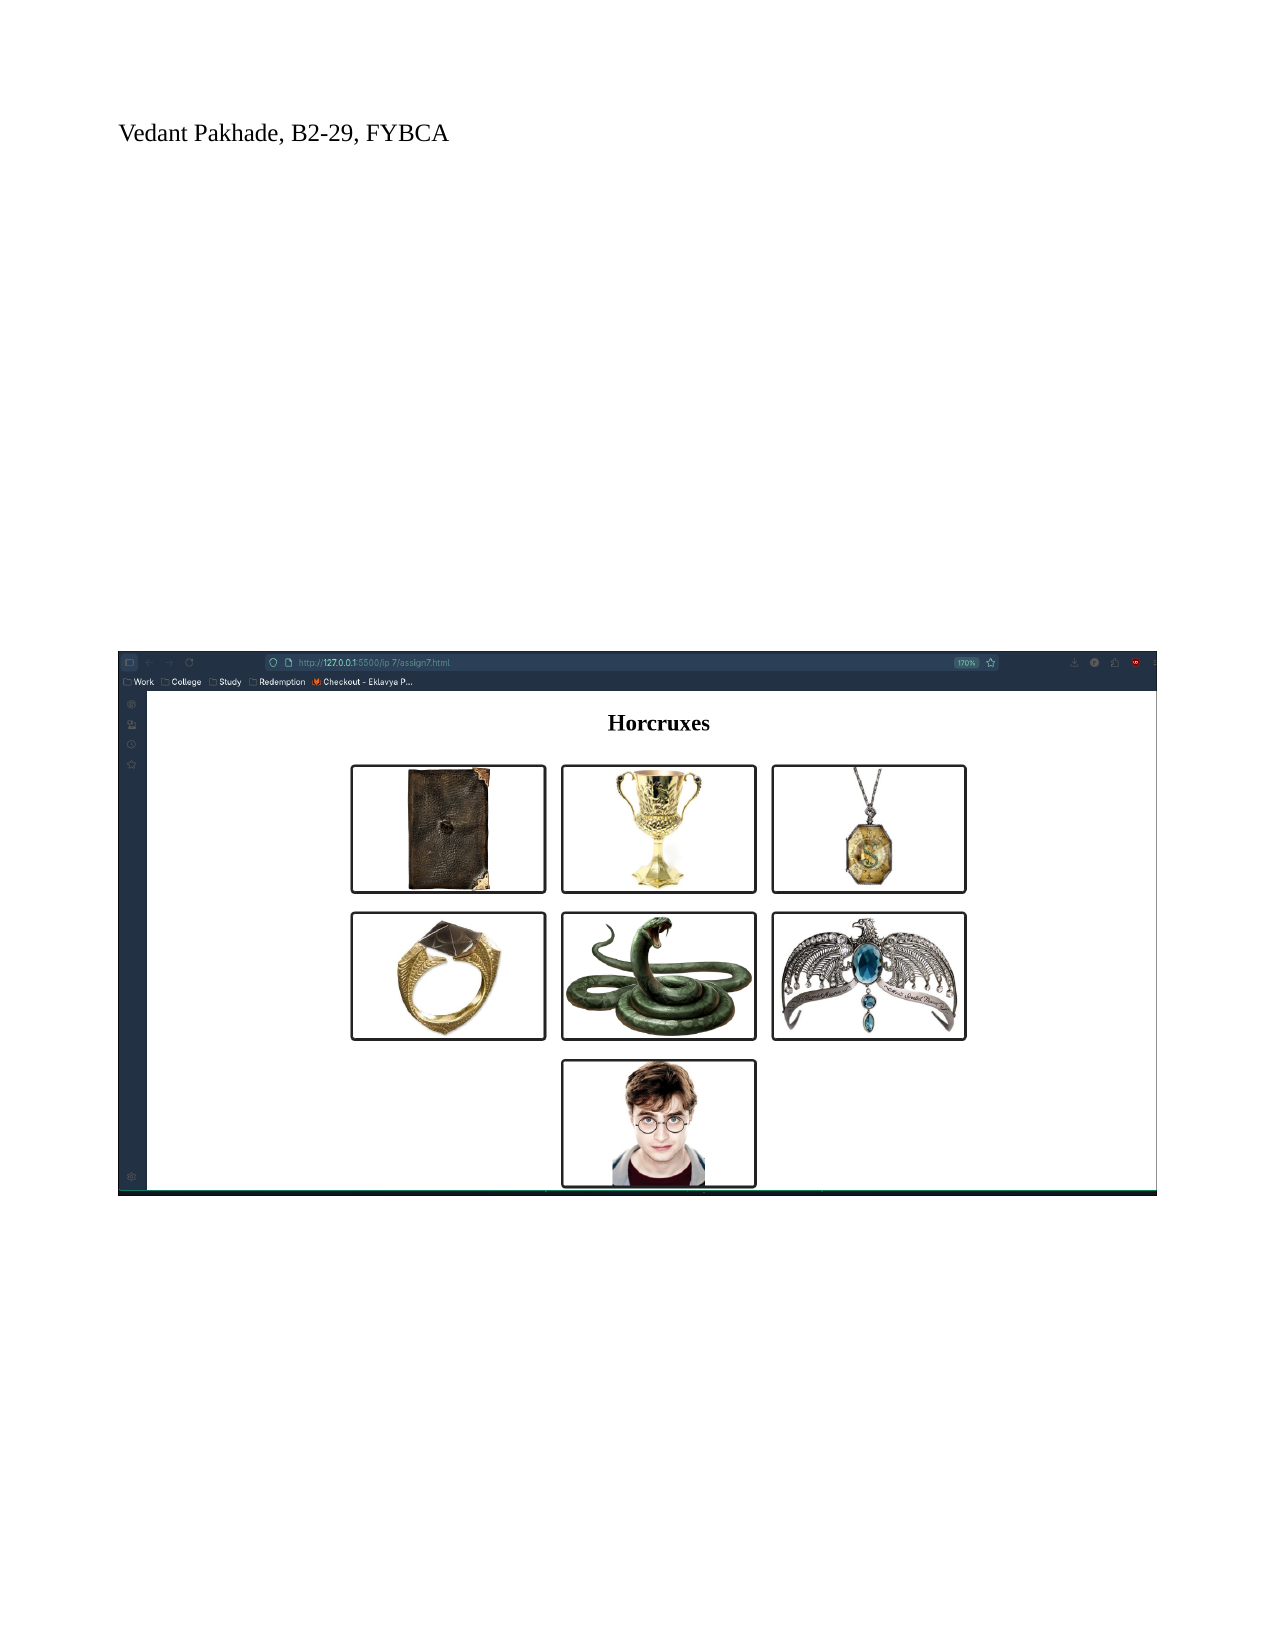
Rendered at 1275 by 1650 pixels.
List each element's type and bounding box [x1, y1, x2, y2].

picture [118, 651, 1157, 1196]
